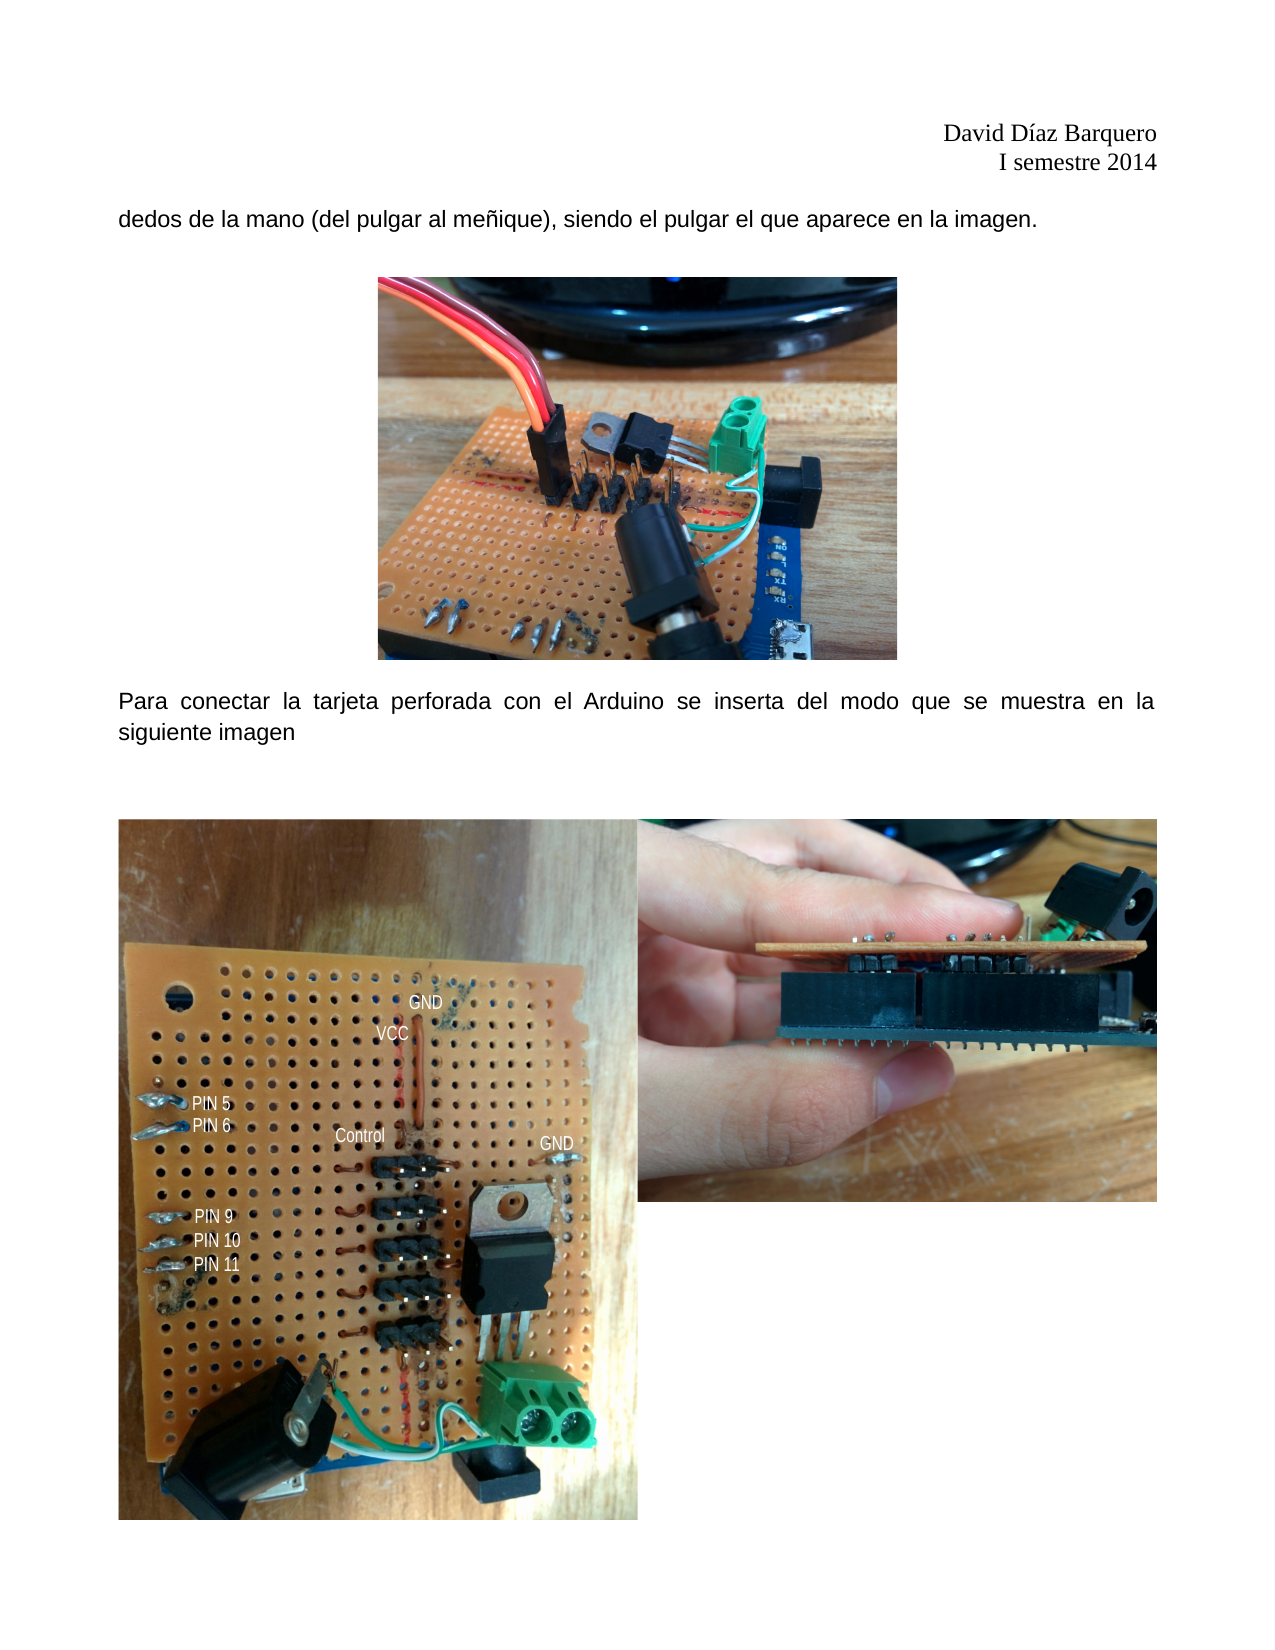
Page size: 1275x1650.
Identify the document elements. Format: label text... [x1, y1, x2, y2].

picture [377, 277, 898, 660]
text Para conectar la tarjeta perforada con el Arduino se inserta del modo que se muestra en la siguiente imagen [118, 688, 1157, 745]
picture [637, 819, 1157, 1202]
text dedos de la mano (del pulgar al meñique), siendo el pulgar el que aparece en la imagen. [118, 205, 1157, 232]
